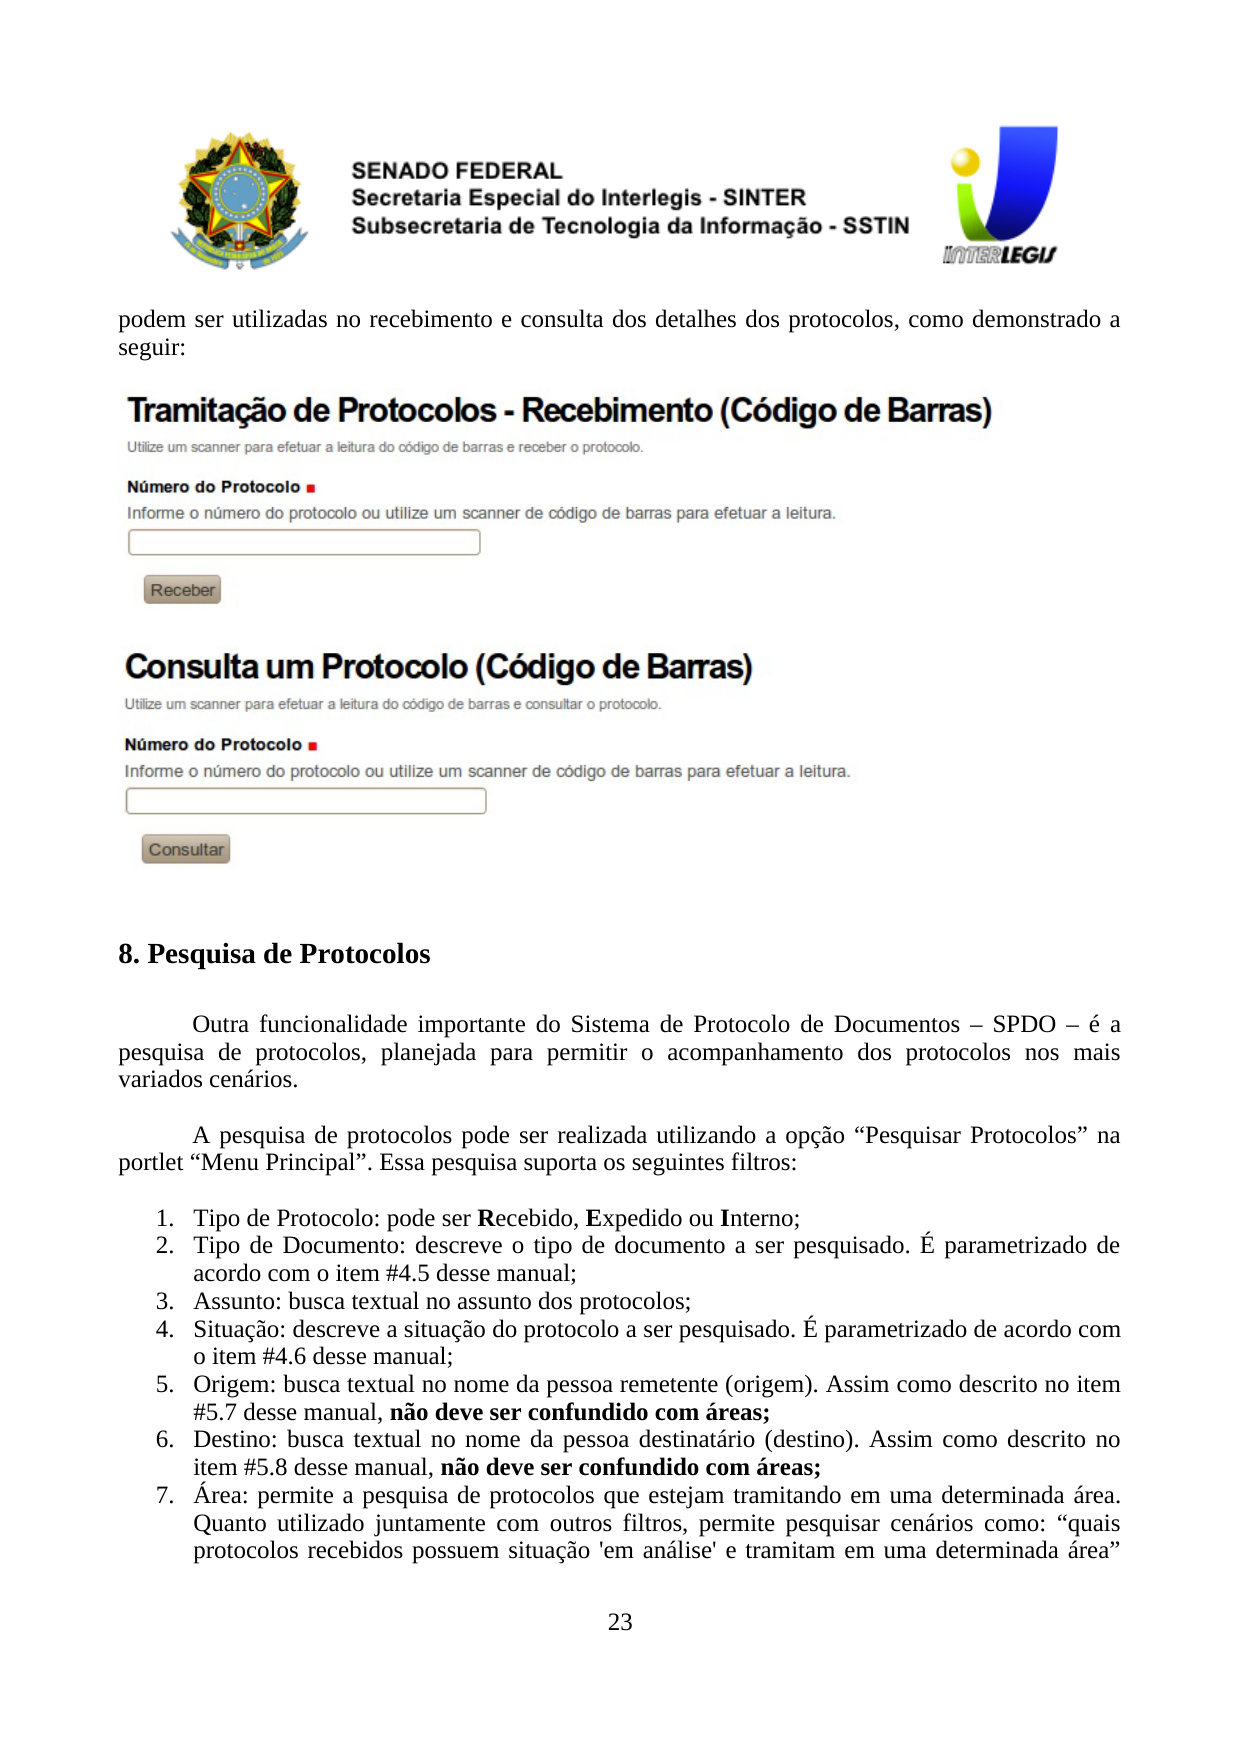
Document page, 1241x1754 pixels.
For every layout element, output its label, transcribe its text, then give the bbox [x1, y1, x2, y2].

picture [118, 388, 1004, 617]
list Assunto: busca textual no assunto dos protocolos; [156, 1287, 1122, 1315]
text podem ser utilizadas no recebimento e consulta dos detalhes dos protocolos, como demonstrado a seguir: [118, 305, 1122, 361]
text Outra funcionalidade importante do Sistema de Protocolo de Documentos – SPDO – é a pesquisa de protocolos, planejada para permitir o acompanhamento dos protocolos nos mais variados cenários. [118, 1010, 1122, 1093]
list Área: permite a pesquisa de protocolos que estejam tramitando em uma determinada área. Quanto utilizado juntamente com outros filtros, permite pesquisar cenários como: “quais protocolos recebidos possuem situação 'em análise' e tramitam em uma determinada área” [156, 1481, 1122, 1564]
text A pesquisa de protocolos pode ser realizada utilizando a opção “Pesquisar Protocolos” na portlet “Menu Principal”. Essa pesquisa suporta os seguintes filtros: [118, 1121, 1122, 1176]
list Tipo de Documento: descreve o tipo de documento a ser pesquisado. É parametrizado de acordo com o item #4.5 desse manual; [156, 1232, 1122, 1287]
subtitle 8. Pesquisa de Protocolos [118, 937, 1122, 970]
list Destino: busca textual no nome da pessoa destinatário (destino). Assim como descrito no item #5.8 desse manual, não deve ser confundido com áreas; [156, 1426, 1122, 1481]
list Tipo de Protocolo: pode ser Recebido, Expedido ou Interno; [156, 1204, 1122, 1232]
picture [118, 644, 869, 885]
list Situação: descreve a situação do protocolo a ser pesquisado. É parametrizado de acordo com o item #4.6 desse manual; [156, 1315, 1122, 1370]
list Origem: busca textual no nome da pessoa remetente (origem). Assim como descrito no item #5.7 desse manual, não deve ser confundido com áreas; [156, 1370, 1122, 1426]
picture [163, 118, 1078, 276]
